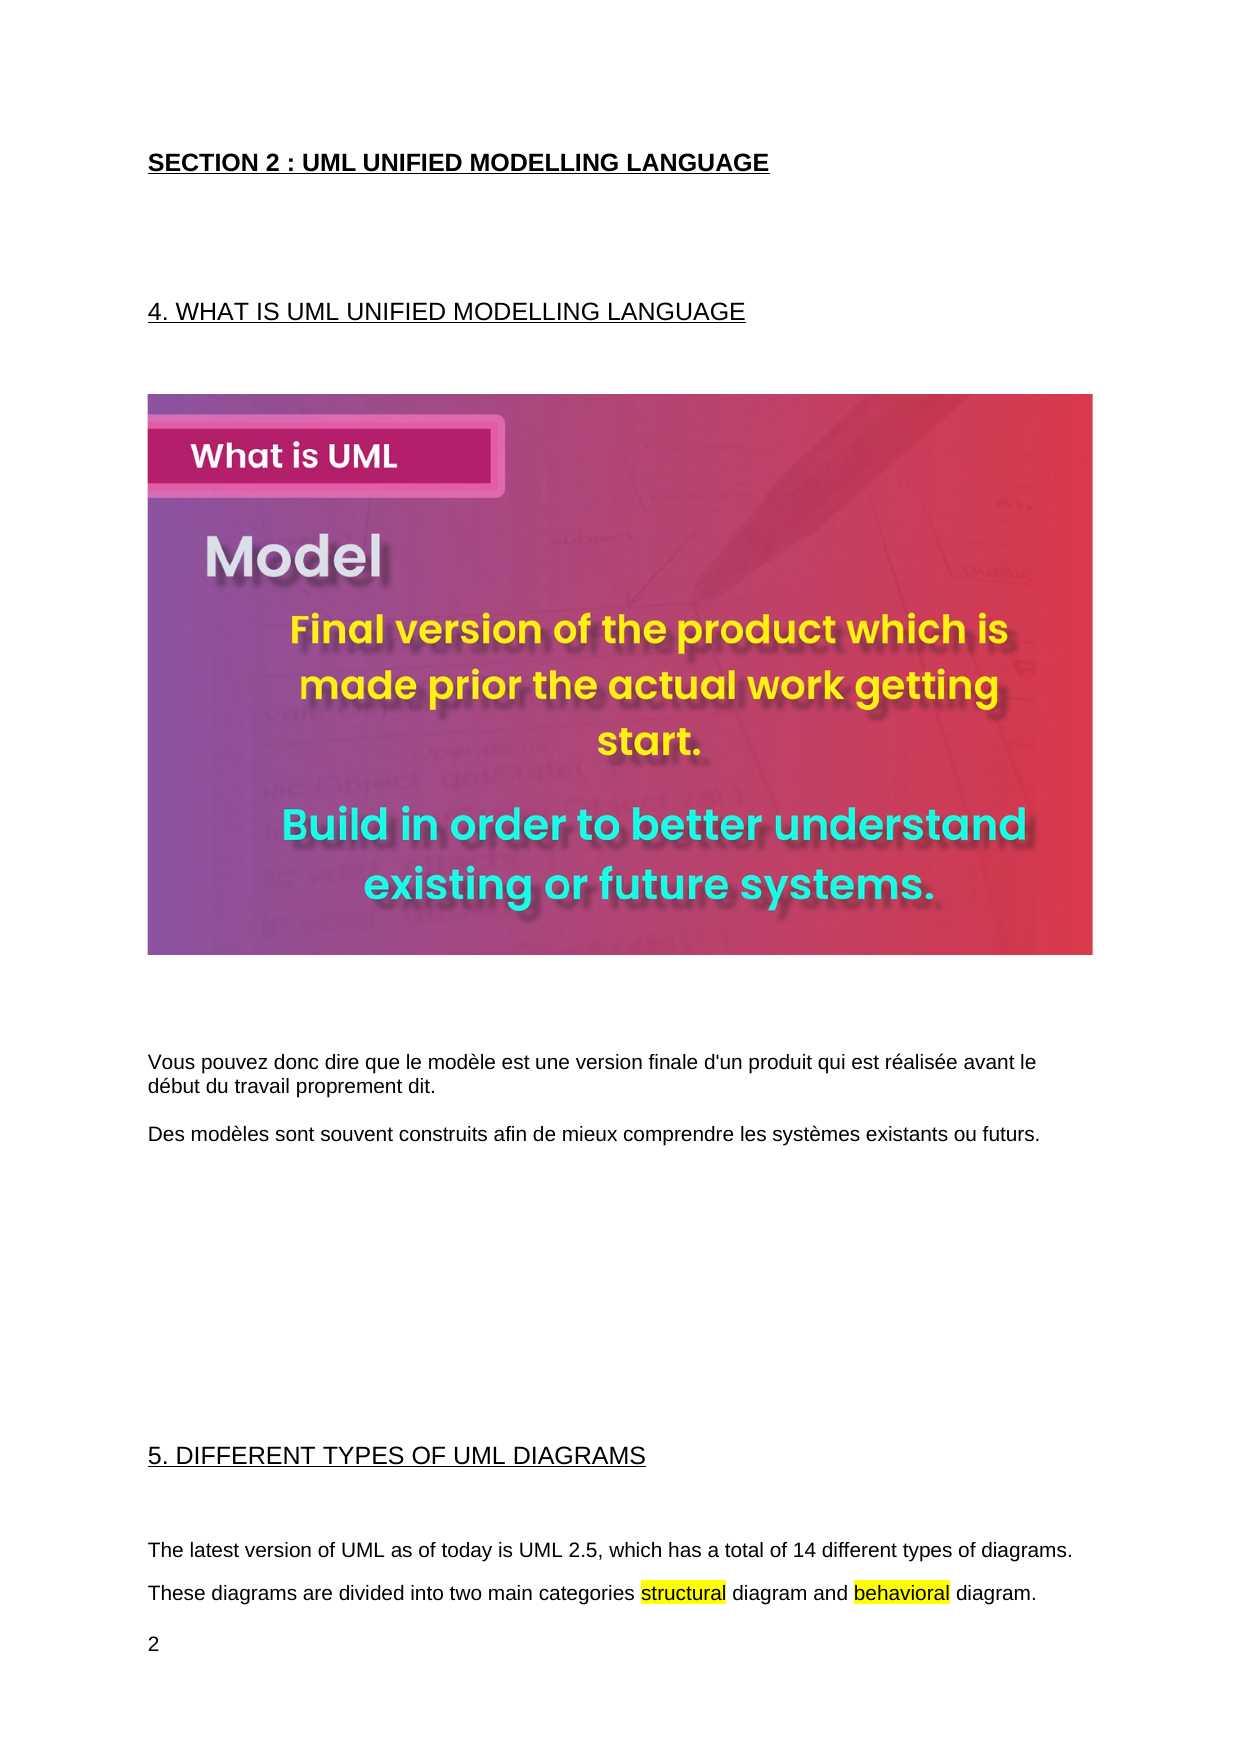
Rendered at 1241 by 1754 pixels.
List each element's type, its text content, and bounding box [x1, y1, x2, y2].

subtitle 4. What is UML Unified Modelling Language [148, 297, 1093, 326]
text These diagrams are divided into two main categories structural diagram and behavioral diagram. [148, 1580, 1093, 1604]
text Des modèles sont souvent construits afin de mieux comprendre les systèmes existants ou futurs. [148, 1122, 1093, 1146]
text The latest version of UML as of today is UML 2.5, which has a total of 14 different types of diagrams. [148, 1538, 1093, 1562]
subtitle Section 2 : UML Unified Modelling Language [148, 148, 1093, 176]
text Vous pouvez donc dire que le modèle est une version finale d'un produit qui est réalisée avant le début du travail proprement dit. [148, 1050, 1093, 1098]
picture [147, 394, 1093, 955]
subtitle 5. Different Types of UML Diagrams [148, 1441, 1093, 1469]
